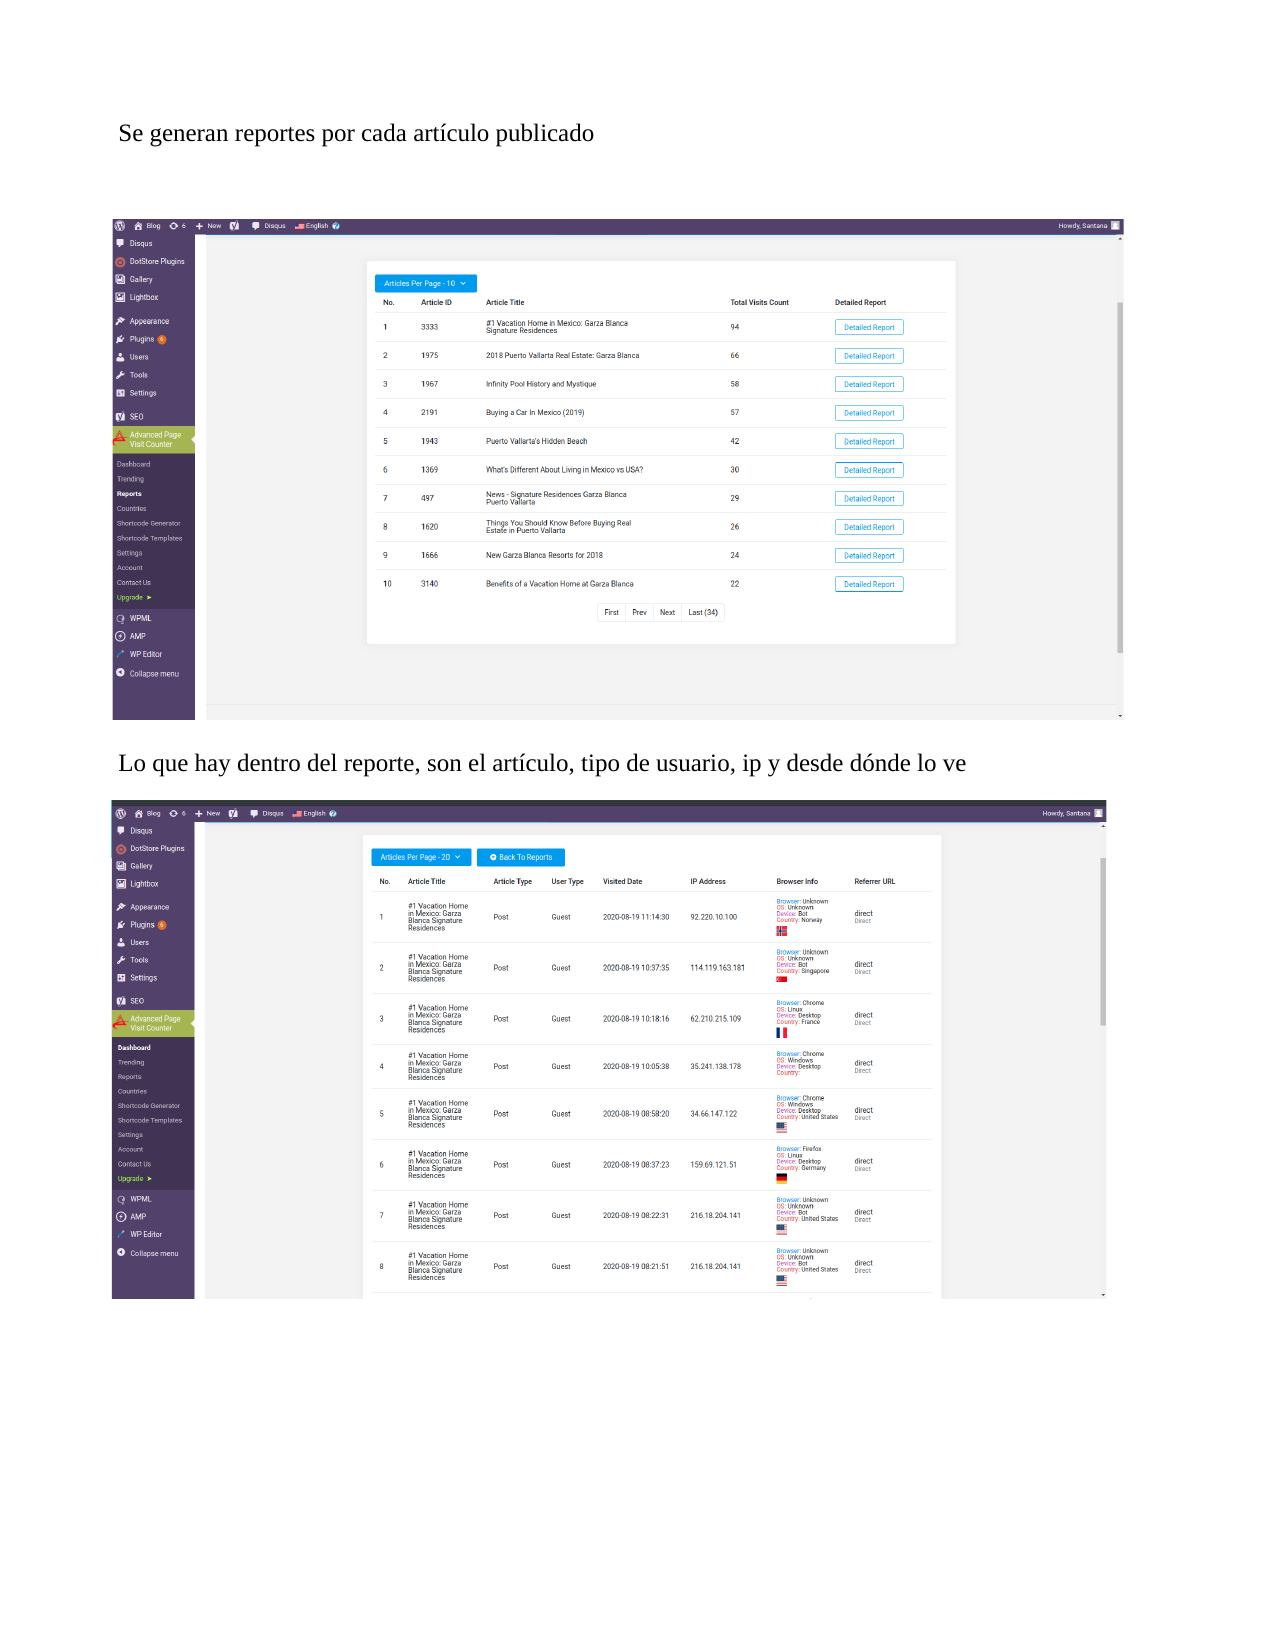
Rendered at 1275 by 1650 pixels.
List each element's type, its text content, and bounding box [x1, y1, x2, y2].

text Se generan reportes por cada artículo publicado [118, 118, 1157, 147]
text Lo que hay dentro del reporte, son el artículo, tipo de usuario, ip y desde dónde lo ve [118, 748, 1157, 777]
